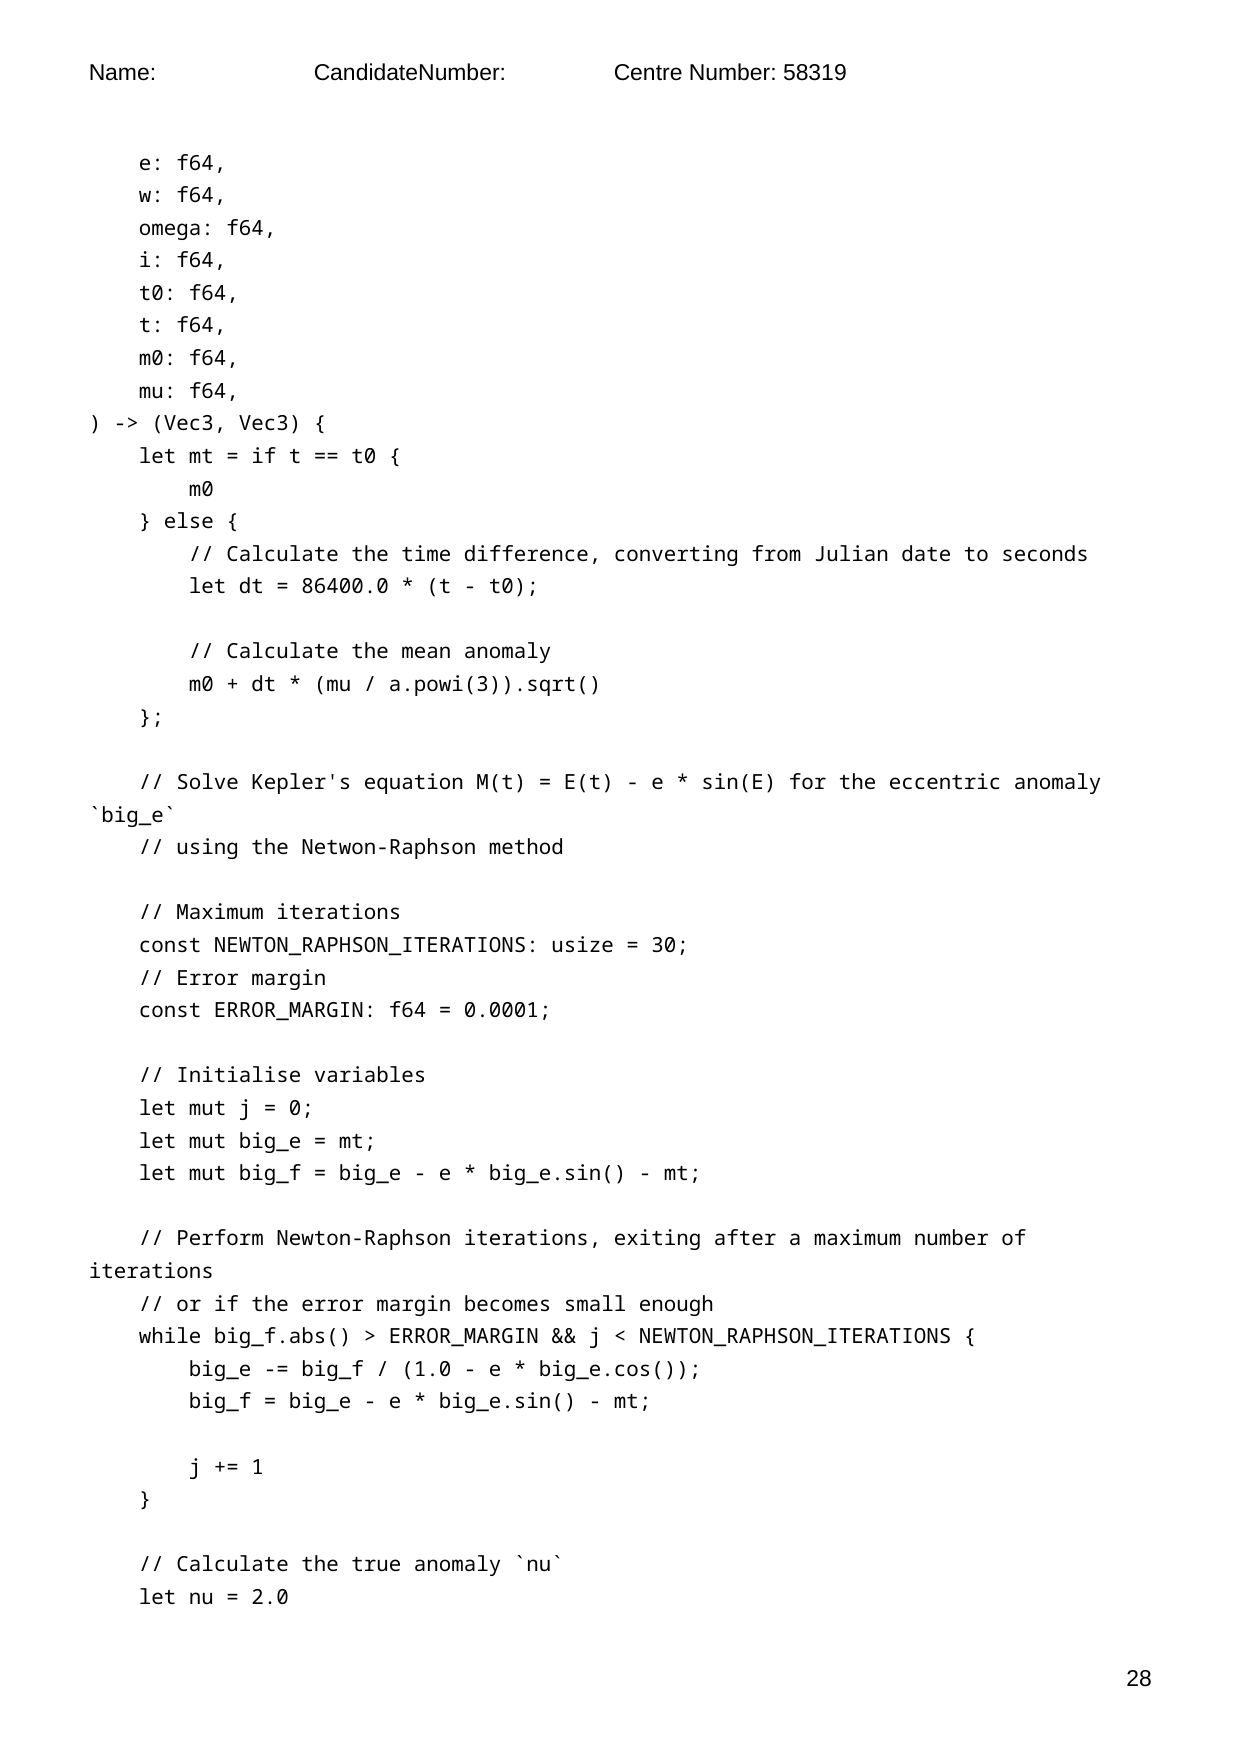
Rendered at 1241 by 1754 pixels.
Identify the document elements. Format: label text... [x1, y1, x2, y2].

text let mt = if t == t0 { [88, 441, 1152, 469]
text // Maximum iterations [88, 897, 1152, 926]
text } else { [88, 506, 1152, 535]
text } [88, 1484, 1152, 1513]
text m0: f64, [88, 343, 1152, 372]
text let mut big_f = big_e - e * big_e.sin() - mt; [88, 1158, 1152, 1187]
text // Solve Kepler's equation M(t) = E(t) - e * sin(E) for the eccentric anomaly `big_e` [88, 767, 1152, 828]
text // Calculate the time difference, converting from Julian date to seconds [88, 539, 1152, 567]
text // Calculate the true anomaly `nu` [88, 1549, 1152, 1578]
text const NEWTON_RAPHSON_ITERATIONS: usize = 30; [88, 930, 1152, 958]
text m0 + dt * (mu / a.powi(3)).sqrt() [88, 669, 1152, 698]
text while big_f.abs() > ERROR_MARGIN && j < NEWTON_RAPHSON_ITERATIONS { [88, 1321, 1152, 1350]
text let mut big_e = mt; [88, 1126, 1152, 1154]
text e: f64, [88, 148, 1152, 176]
text }; [88, 702, 1152, 730]
text // Perform Newton-Raphson iterations, exiting after a maximum number of iterations [88, 1223, 1152, 1284]
text const ERROR_MARGIN: f64 = 0.0001; [88, 995, 1152, 1024]
text // Calculate the mean anomaly [88, 637, 1152, 665]
text let mut j = 0; [88, 1093, 1152, 1122]
text big_f = big_e - e * big_e.sin() - mt; [88, 1387, 1152, 1415]
text // using the Netwon-Raphson method [88, 832, 1152, 861]
text omega: f64, [88, 213, 1152, 241]
text let dt = 86400.0 * (t - t0); [88, 571, 1152, 600]
text t: f64, [88, 311, 1152, 339]
text m0 [88, 474, 1152, 502]
text i: f64, [88, 245, 1152, 274]
text t0: f64, [88, 278, 1152, 306]
text // Initialise variables [88, 1061, 1152, 1089]
text mu: f64, [88, 376, 1152, 404]
text w: f64, [88, 180, 1152, 209]
text // Error margin [88, 963, 1152, 991]
text j += 1 [88, 1452, 1152, 1480]
text // or if the error margin becomes small enough [88, 1289, 1152, 1317]
text big_e -= big_f / (1.0 - e * big_e.cos()); [88, 1354, 1152, 1382]
text let nu = 2.0 [88, 1582, 1152, 1611]
text ) -> (Vec3, Vec3) { [88, 408, 1152, 437]
